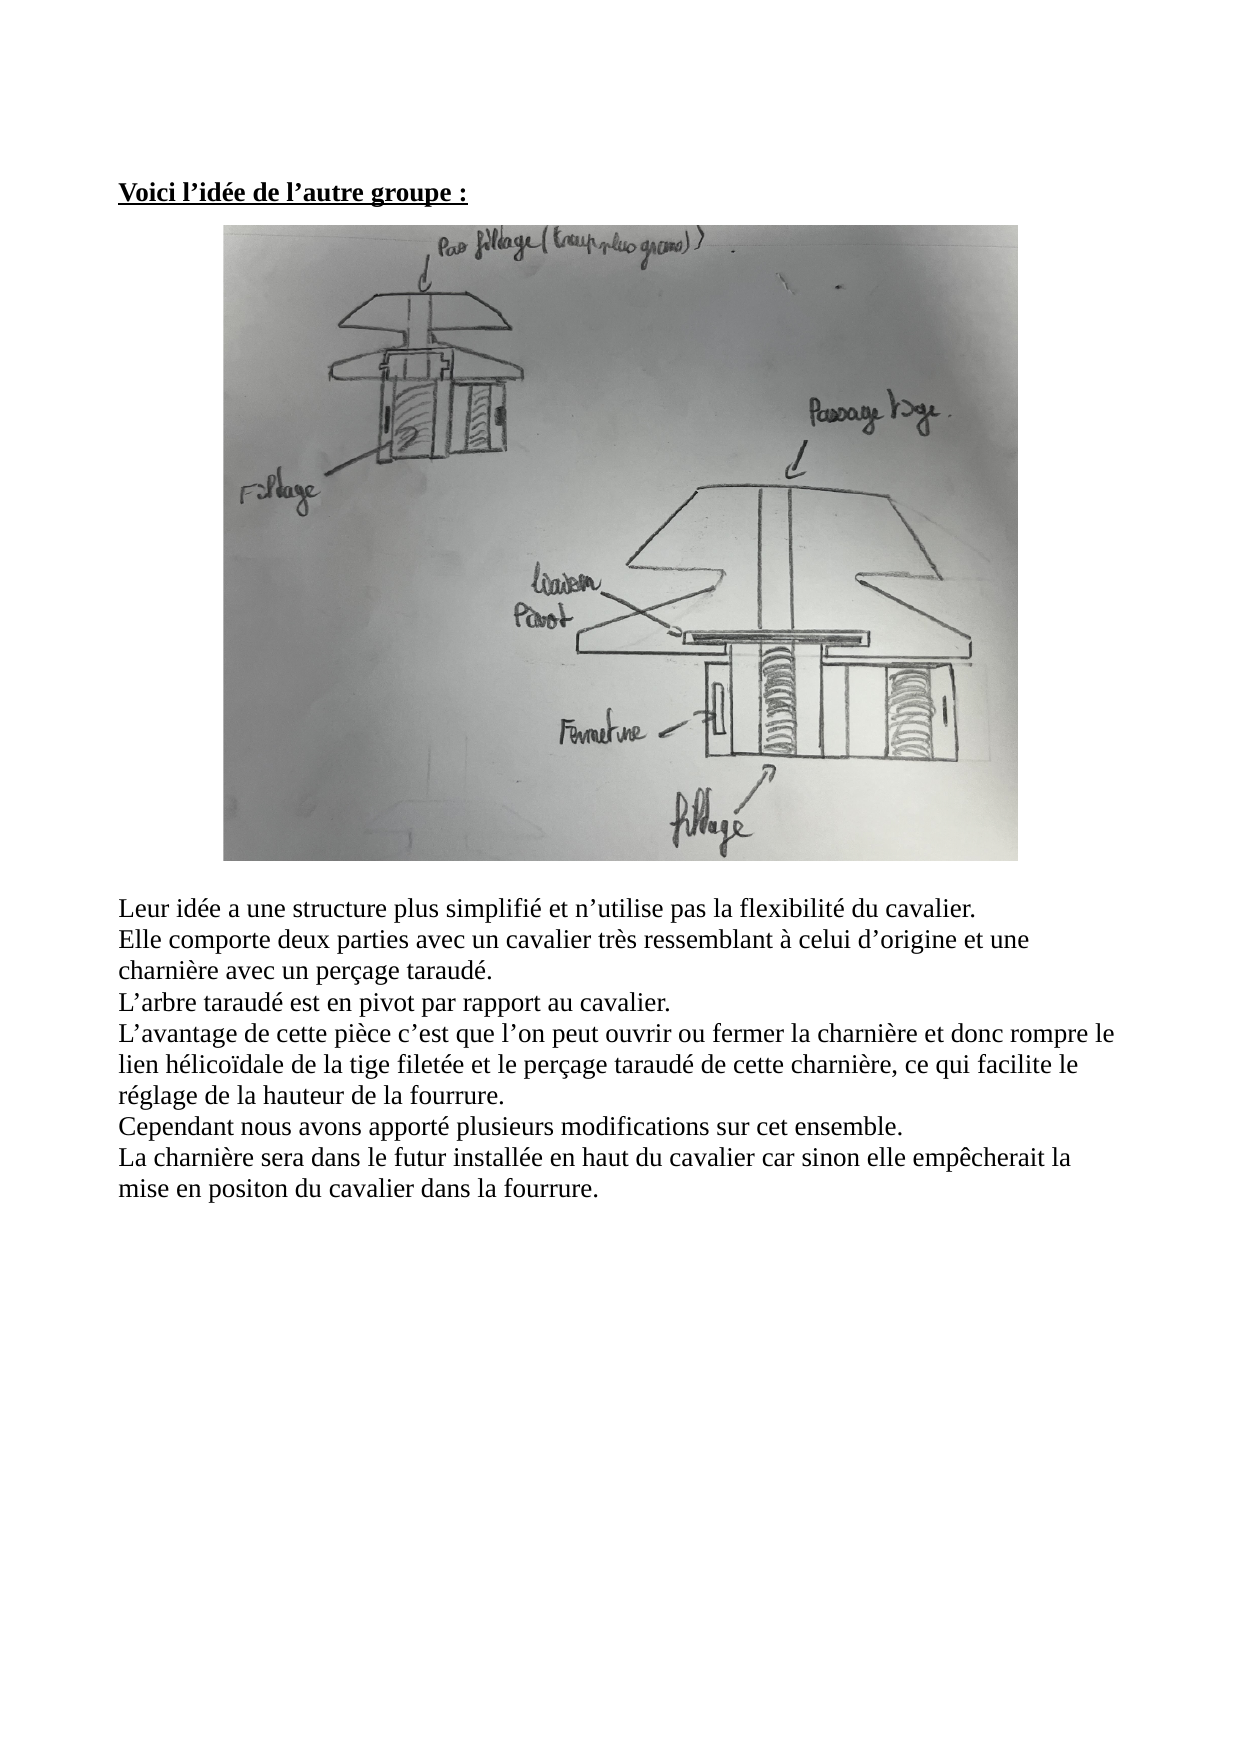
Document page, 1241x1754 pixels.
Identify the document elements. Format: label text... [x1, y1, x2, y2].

text La charnière sera dans le futur installée en haut du cavalier car sinon elle empêcherait la mise en positon du cavalier dans la fourrure. [118, 1141, 1122, 1204]
text Voici l’idée de l’autre groupe : [118, 176, 1122, 207]
text Leur idée a une structure plus simplifié et n’utilise pas la flexibilité du cavalier. [118, 892, 1122, 923]
picture [223, 225, 1018, 861]
text Cependant nous avons apporté plusieurs modifications sur cet ensemble. [118, 1110, 1122, 1141]
text L’avantage de cette pièce c’est que l’on peut ouvrir ou fermer la charnière et donc rompre le lien hélicoïdale de la tige filetée et le perçage taraudé de cette charnière, ce qui facilite le réglage de la hauteur de la fourrure. [118, 1017, 1122, 1110]
text Elle comporte deux parties avec un cavalier très ressemblant à celui d’origine et une charnière avec un perçage taraudé. [118, 923, 1122, 986]
text L’arbre taraudé est en pivot par rapport au cavalier. [118, 986, 1122, 1017]
